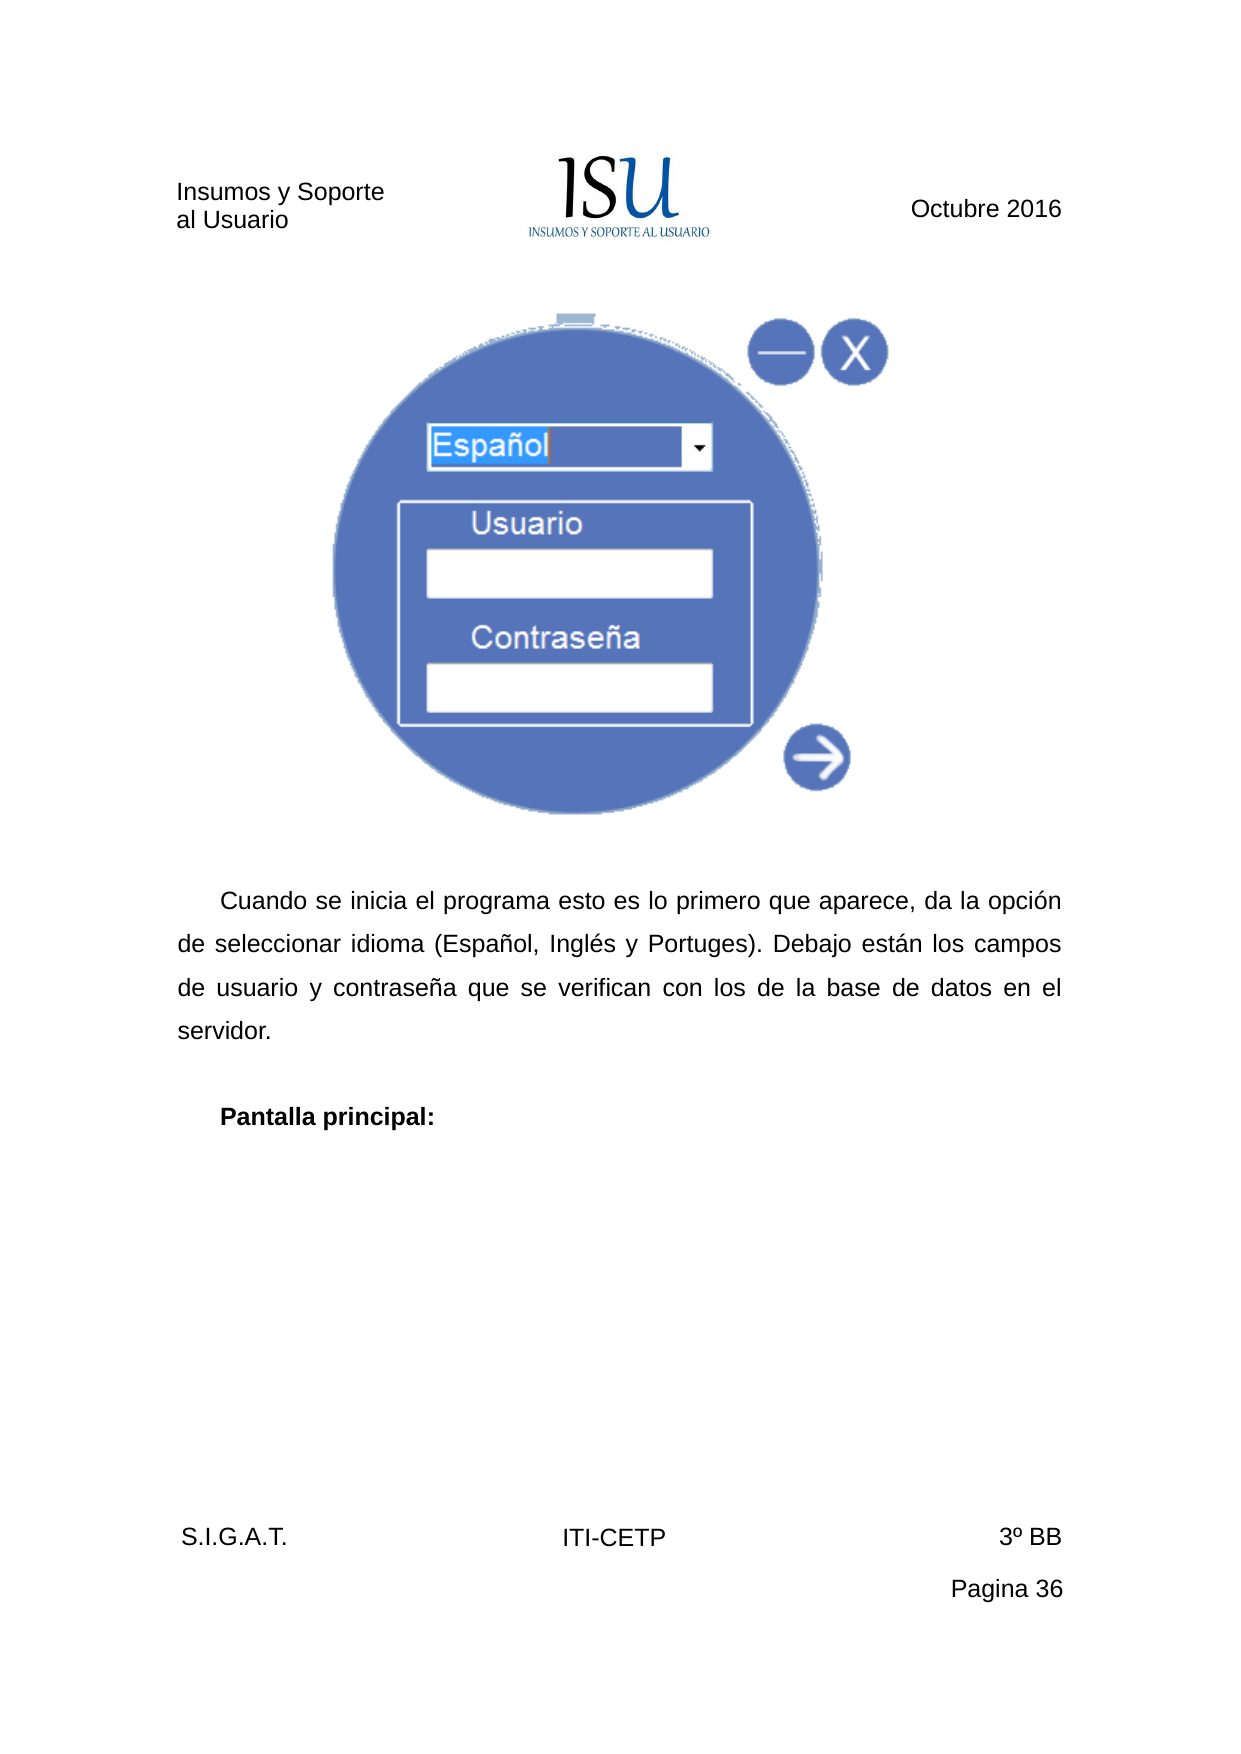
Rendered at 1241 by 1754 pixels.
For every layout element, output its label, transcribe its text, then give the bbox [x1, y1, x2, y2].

text Cuando se inicia el programa esto es lo primero que aparece, da la opción de seleccionar idioma (Español, Inglés y Portuges). Debajo están los campos de usuario y contraseña que se verifican con los de la base de datos en el servidor. [177, 270, 1063, 1044]
text Pantalla principal: [177, 1102, 1063, 1131]
picture [517, 138, 723, 252]
picture [274, 270, 966, 872]
